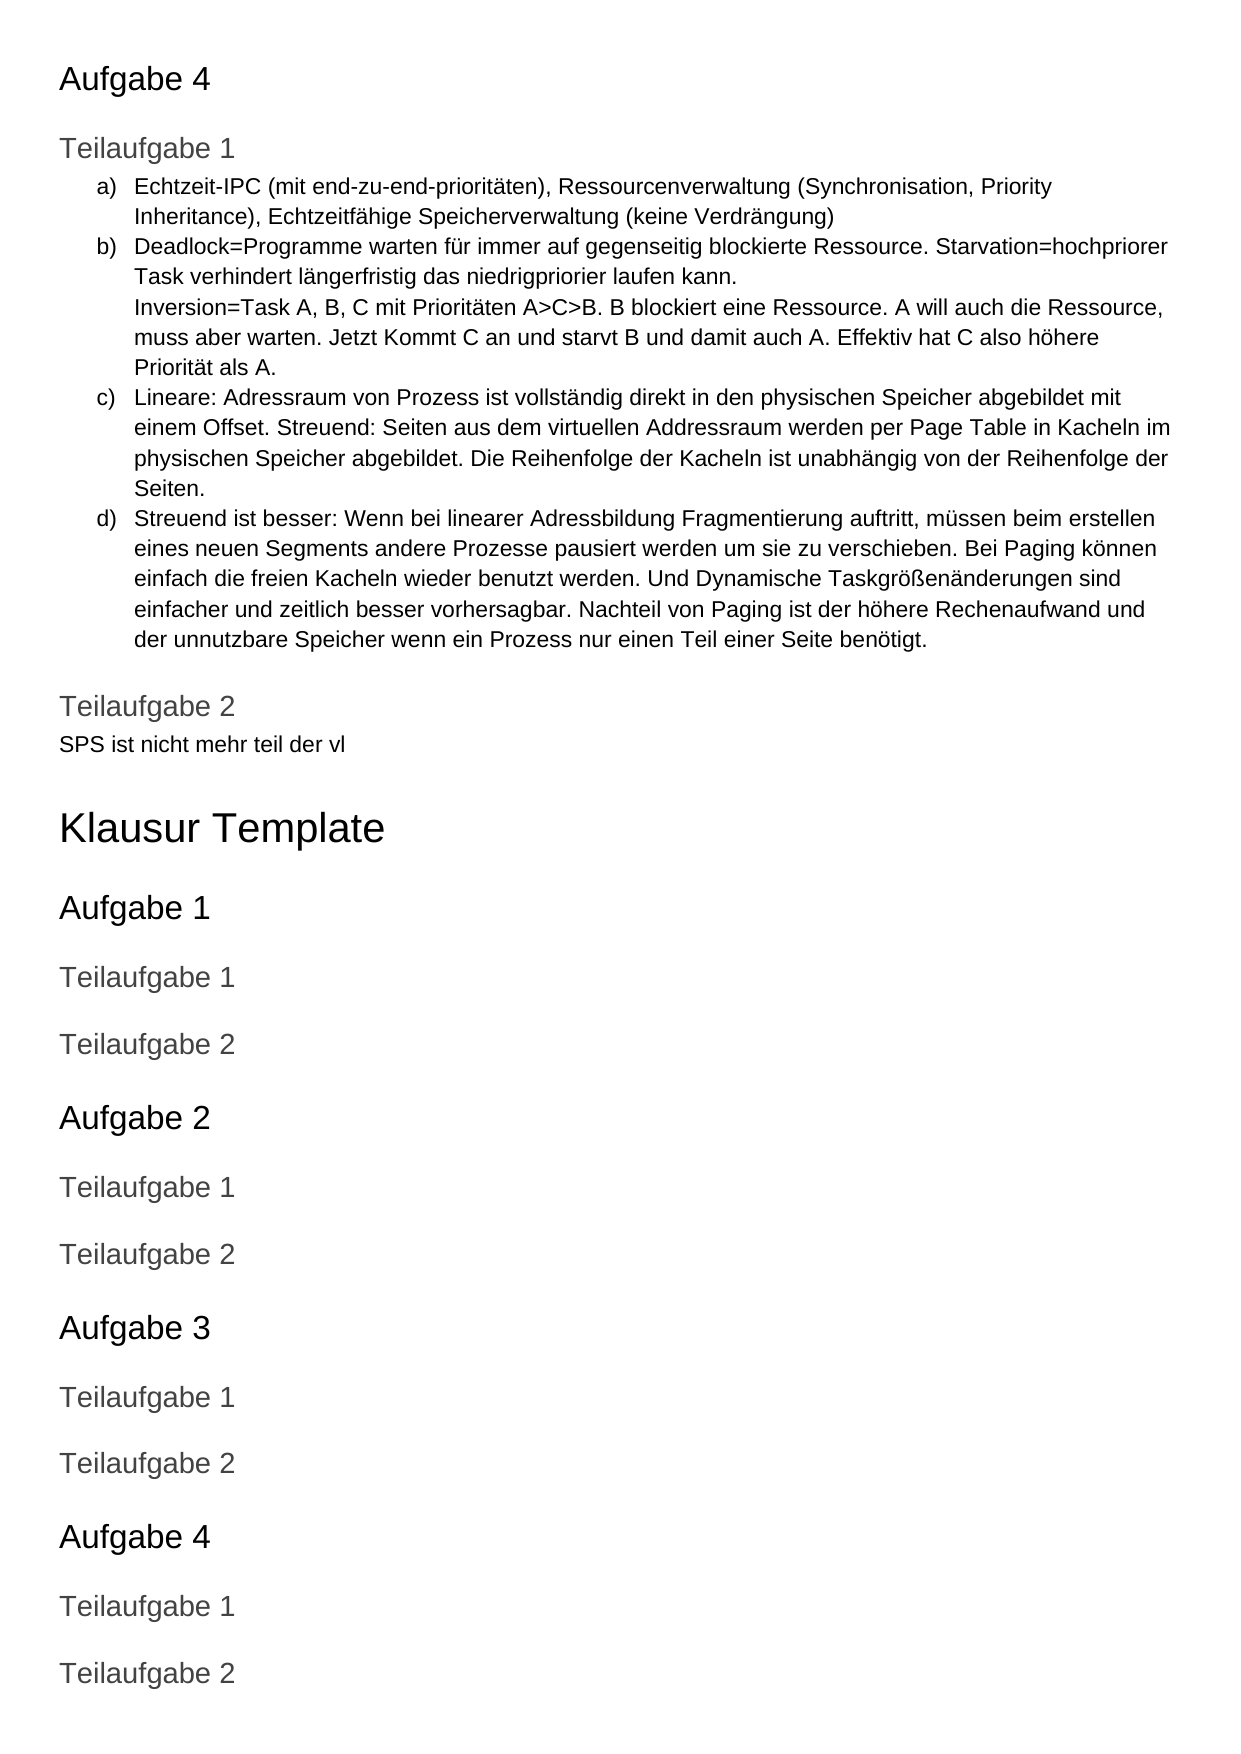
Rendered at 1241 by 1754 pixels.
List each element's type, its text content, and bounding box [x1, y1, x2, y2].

subtitle Aufgabe 1 [59, 888, 1181, 927]
text SPS ist nicht mehr teil der vl [59, 731, 1181, 757]
subtitle Teilaufgabe 2 [59, 1237, 1181, 1270]
subtitle Teilaufgabe 1 [59, 960, 1181, 994]
subtitle Teilaufgabe 2 [59, 1446, 1181, 1480]
subtitle Teilaufgabe 1 [59, 1589, 1181, 1623]
subtitle Teilaufgabe 1 [59, 131, 1181, 164]
list Deadlock=Programme warten für immer auf gegenseitig blockierte Ressource. Starvation=hochpriorer Task verhindert längerfristig das niedrigpriorier laufen kann. Inversion=Task A, B, C mit Prioritäten A>C>B. B blockiert eine Ressource. A will auch die Ressource, muss aber warten. Jetzt Kommt C an und starvt B und damit auch A. Effektiv hat C also höhere Priorität als A. [96, 233, 1181, 380]
subtitle Teilaufgabe 1 [59, 1170, 1181, 1203]
list Echtzeit-IPC (mit end-zu-end-prioritäten), Ressourcenverwaltung (Synchronisation, Priority Inheritance), Echtzeitfähige Speicherverwaltung (keine Verdrängung) [96, 173, 1181, 229]
subtitle Teilaufgabe 2 [59, 689, 1181, 723]
subtitle Klausur Template [59, 803, 1181, 851]
subtitle Aufgabe 4 [59, 59, 1181, 97]
subtitle Aufgabe 4 [59, 1517, 1181, 1556]
list Streuend ist besser: Wenn bei linearer Adressbildung Fragmentierung auftritt, müssen beim erstellen eines neuen Segments andere Prozesse pausiert werden um sie zu verschieben. Bei Paging können einfach die freien Kacheln wieder benutzt werden. Und Dynamische Taskgrößenänderungen sind einfacher und zeitlich besser vorhersagbar. Nachteil von Paging ist der höhere Rechenaufwand und der unnutzbare Speicher wenn ein Prozess nur einen Teil einer Seite benötigt. [96, 505, 1181, 652]
subtitle Aufgabe 2 [59, 1098, 1181, 1137]
list Lineare: Adressraum von Prozess ist vollständig direkt in den physischen Speicher abgebildet mit einem Offset. Streuend: Seiten aus dem virtuellen Addressraum werden per Page Table in Kacheln im physischen Speicher abgebildet. Die Reihenfolge der Kacheln ist unabhängig von der Reihenfolge der Seiten. [96, 384, 1181, 501]
subtitle Teilaufgabe 1 [59, 1379, 1181, 1413]
subtitle Aufgabe 3 [59, 1308, 1181, 1346]
subtitle Teilaufgabe 2 [59, 1656, 1181, 1690]
subtitle Teilaufgabe 2 [59, 1027, 1181, 1061]
